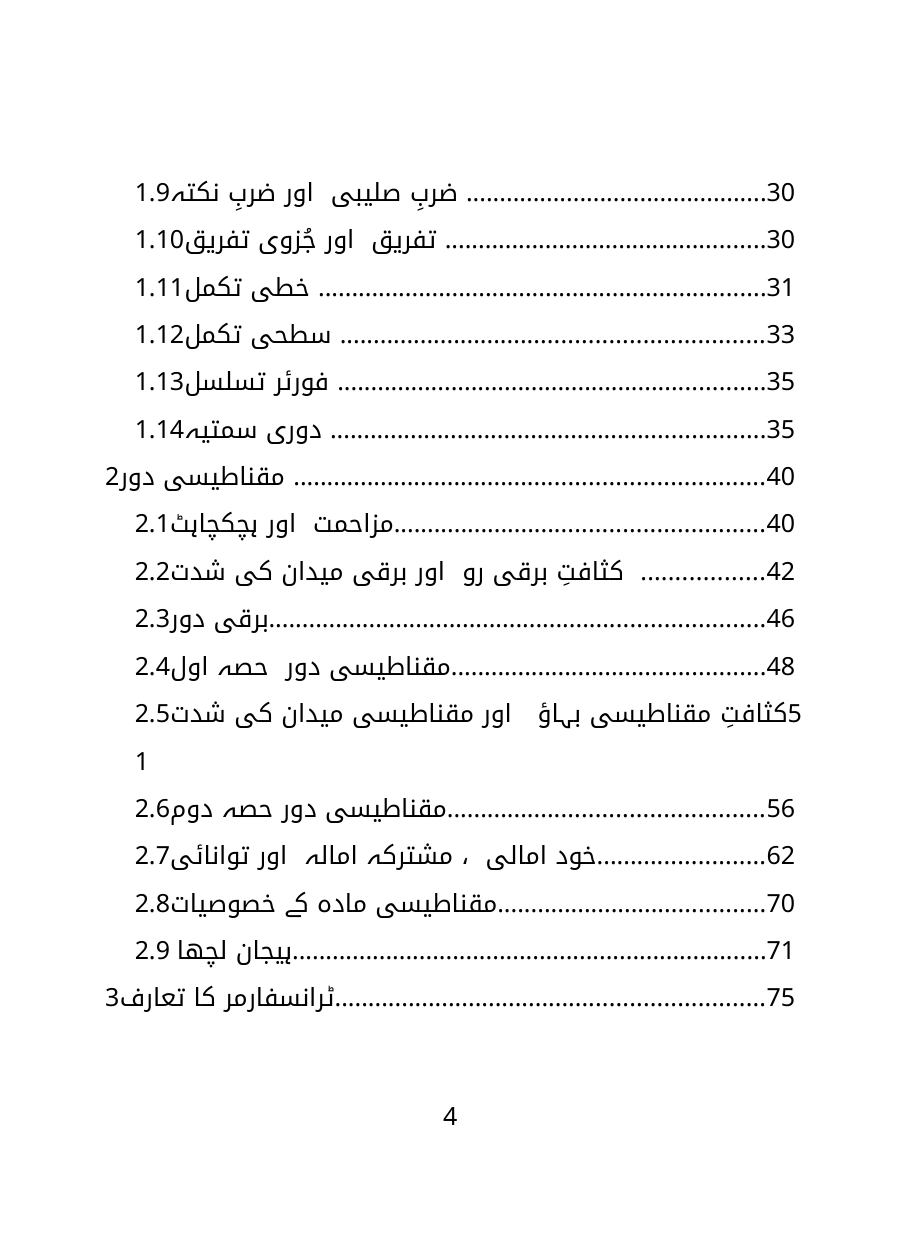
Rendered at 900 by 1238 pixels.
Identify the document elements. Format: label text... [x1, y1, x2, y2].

text 1.9ضربِ صلیبی اور ضربِ نکتہ 30 [134, 169, 795, 216]
text 1.10تفریق اور جُزوی تفریق 30 [134, 216, 795, 264]
text 1.13فورئر تسلسل 35 [134, 359, 795, 406]
text 2.6مقناطیسی دور حصہ دوم 56 [134, 785, 795, 833]
text 2مقناطیسی دور 40 [105, 453, 795, 501]
text 3ٹرانسفارمر کا تعارف 75 [105, 975, 795, 1022]
text 2.4مقناطیسی دور حصہ اول 48 [134, 643, 795, 690]
text 1.14دوری سمتیہ 35 [134, 406, 795, 453]
text 2.7خود امالی ، مشترکہ امالہ اور توانائی 62 [134, 833, 795, 880]
text 1.11خطی تکمل 31 [134, 264, 795, 311]
text 2.9 ہیجان لچھا 71 [134, 927, 795, 975]
text 2.1مزاحمت اور ہچکچاہٹ 40 [134, 501, 795, 548]
text 2.8مقناطیسی مادہ کے خصوصیات 70 [134, 880, 795, 927]
text 2.3برقی دور 46 [134, 596, 795, 643]
text 2.2کثافتِ برقی رو اور برقی میدان کی شدت 42 [134, 548, 795, 596]
text 2.5کثافتِ مقناطیسی بہاؤ اور مقناطیسی میدان کی شدت 51 [134, 690, 795, 785]
text 1.12سطحی تکمل 33 [134, 311, 795, 359]
